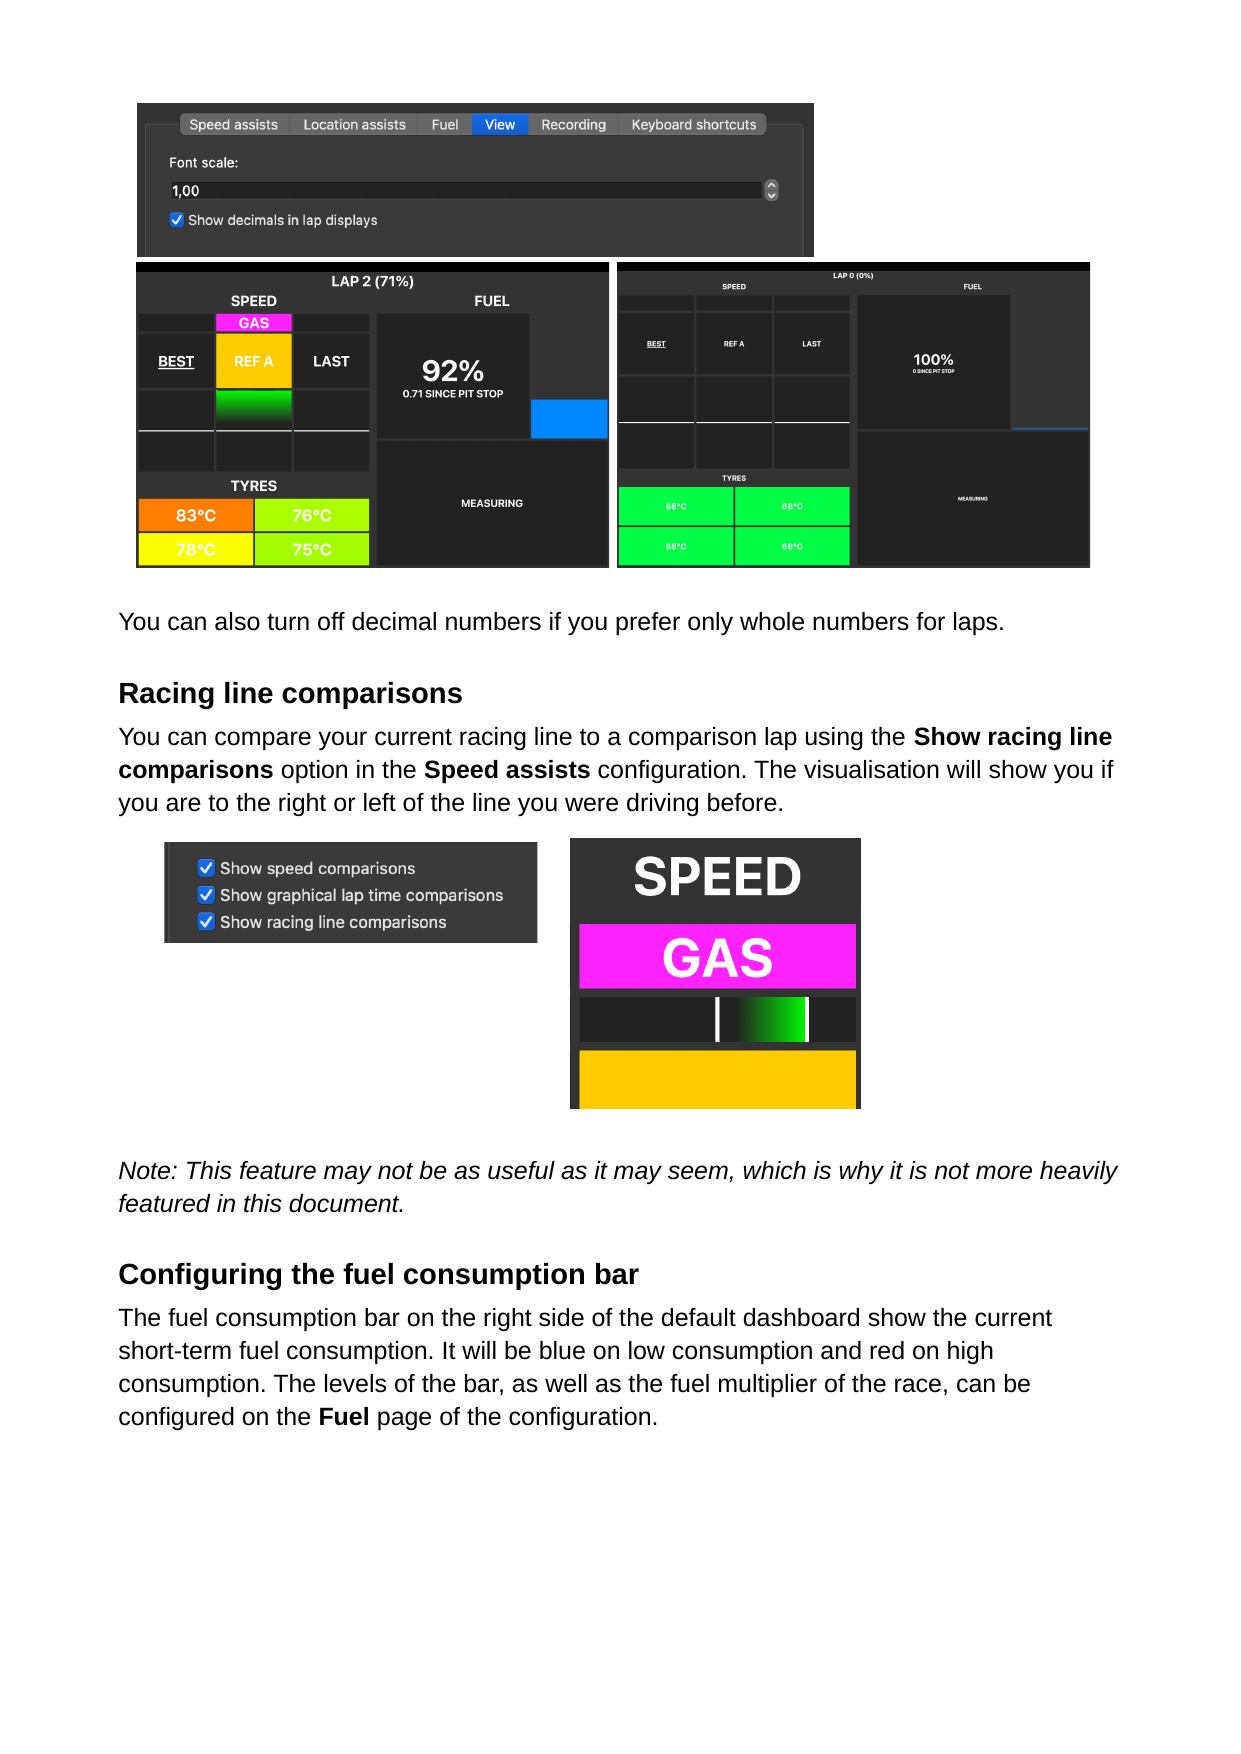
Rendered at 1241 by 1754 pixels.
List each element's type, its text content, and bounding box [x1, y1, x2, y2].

picture [164, 842, 538, 943]
text Note: This feature may not be as useful as it may seem, which is why it is not more heavily featured in this document. [118, 1156, 1122, 1218]
subtitle Racing line comparisons [118, 676, 1122, 709]
picture [137, 103, 814, 257]
picture [617, 262, 1091, 568]
picture [136, 262, 610, 568]
text You can compare your current racing line to a comparison lap using the Show racing line comparisons option in the Speed assists configuration. The visualisation will show you if you are to the right or left of the line you were driving before. [118, 722, 1122, 817]
subtitle Configuring the fuel consumption bar [118, 1257, 1122, 1291]
text The fuel consumption bar on the right side of the default dashboard show the current short-term fuel consumption. It will be blue on low consumption and red on high consumption. The levels of the bar, as well as the fuel multiplier of the race, can be configured on the Fuel page of the configuration. [118, 1303, 1122, 1431]
text You can also turn off decimal numbers if you prefer only whole numbers for laps. [118, 607, 1122, 636]
picture [570, 838, 861, 1109]
